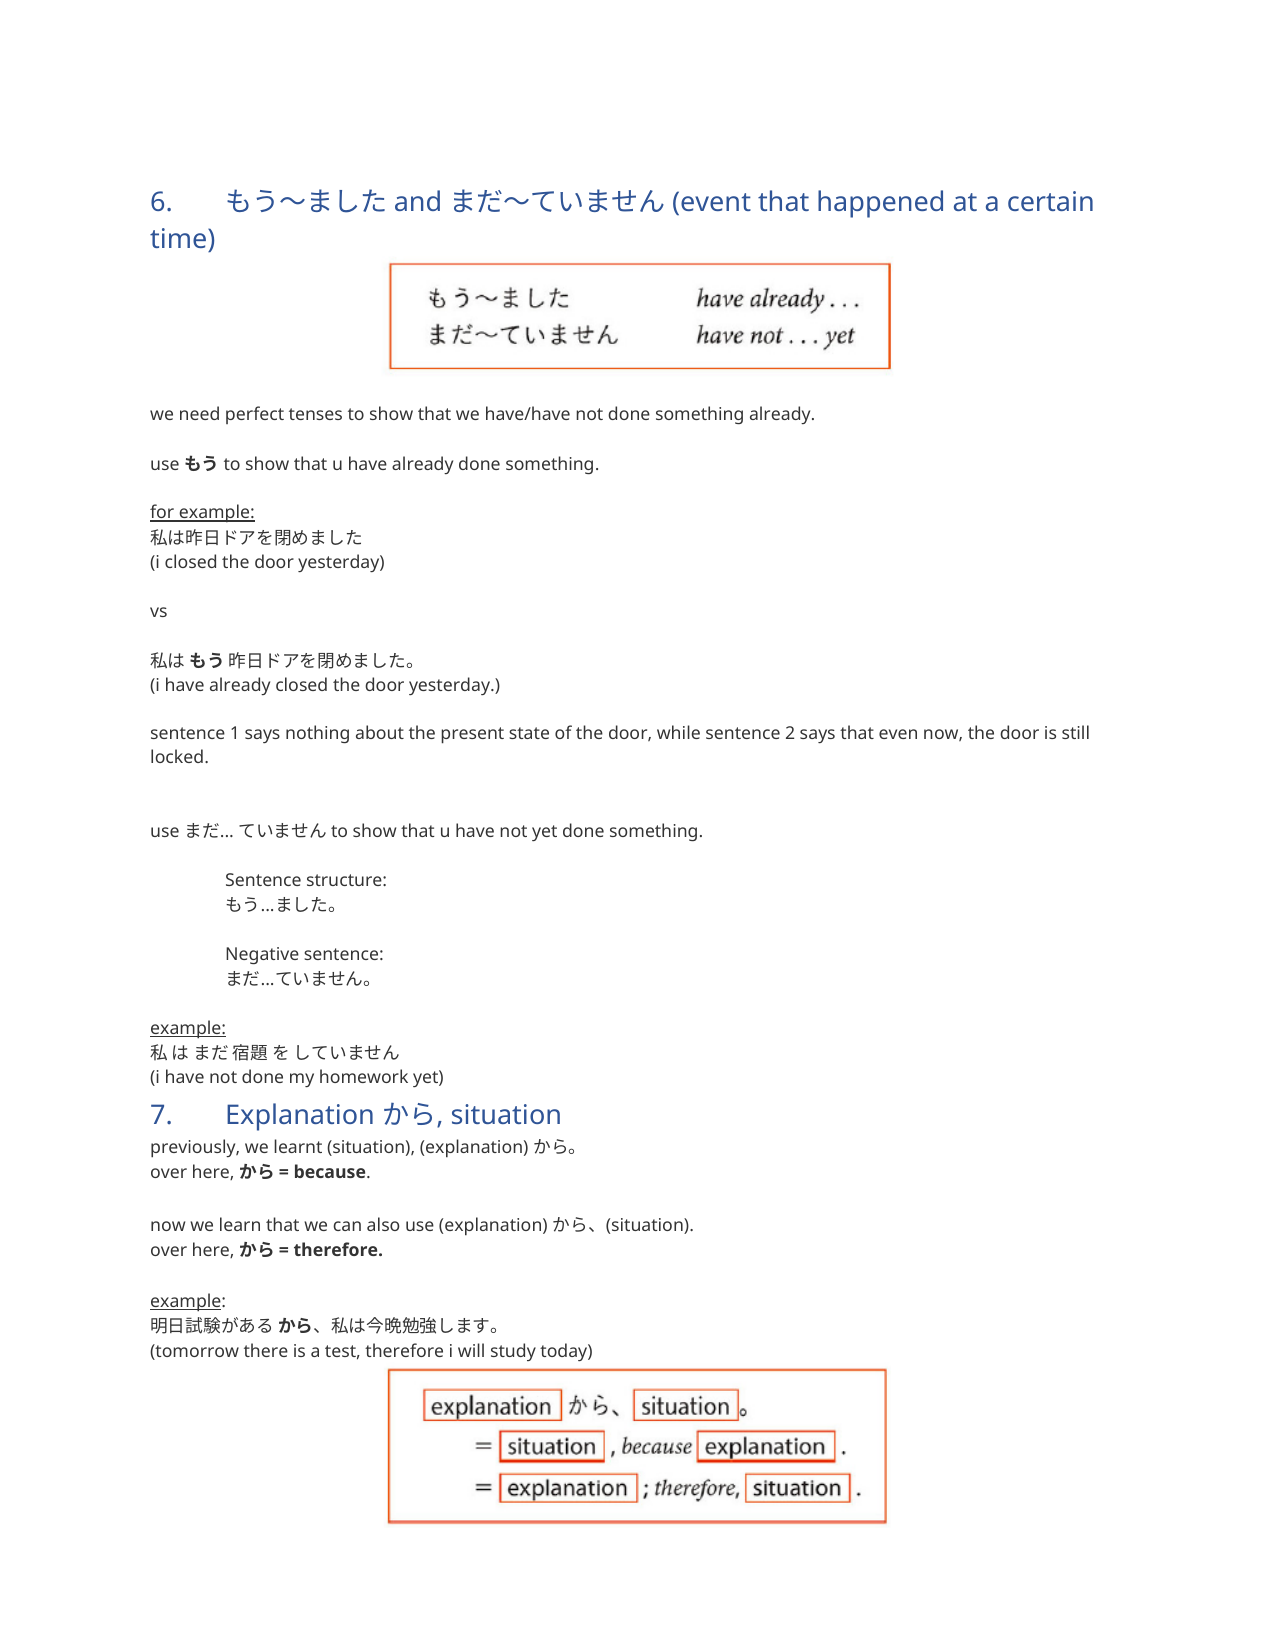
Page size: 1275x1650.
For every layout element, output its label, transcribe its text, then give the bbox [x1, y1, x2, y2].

text Negative sentence: [150, 941, 1125, 965]
subtitle Explanation から, situation [150, 1093, 1125, 1133]
text over here, から = therefore. [150, 1236, 1125, 1262]
text sentence 1 says nothing about the present state of the door, while sentence 2 says that even now, the door is still locked. [150, 720, 1125, 769]
text (i closed the door yesterday) [150, 550, 1125, 574]
text for example: [150, 500, 1125, 524]
text now we learn that we can also use (explanation) から、(situation). [150, 1210, 1125, 1236]
text 私は もう 昨日ドアを閉めました。 [150, 646, 1125, 672]
text vs [150, 598, 1125, 622]
text (i have already closed the door yesterday.) [150, 672, 1125, 696]
text 私 は まだ 宿題 を していません [150, 1039, 1125, 1065]
text over here, から = because. [150, 1158, 1125, 1184]
text previously, we learnt (situation), (explanation) から。 [150, 1133, 1125, 1158]
picture [383, 1362, 892, 1528]
text もう...ました。 [150, 891, 1125, 917]
text use まだ... ていません to show that u have not yet done something. [150, 817, 1125, 843]
subtitle もう～ました and まだ～ていません (event that happened at a certain time) [150, 180, 1125, 256]
text 明日試験がある から、私は今晩勉強します。 [150, 1312, 1125, 1338]
picture [379, 256, 896, 378]
text (i have not done my homework yet) [150, 1065, 1125, 1089]
text use もう to show that u have already done something. [150, 450, 1125, 476]
text 私は昨日ドアを閉めました [150, 524, 1125, 550]
text まだ...ていません。 [150, 965, 1125, 991]
text we need perfect tenses to show that we have/have not done something already. [150, 402, 1125, 426]
text example: [150, 1015, 1125, 1039]
text Sentence structure: [150, 867, 1125, 891]
text example: [150, 1288, 1125, 1312]
text (tomorrow there is a test, therefore i will study today) [150, 1338, 1125, 1362]
